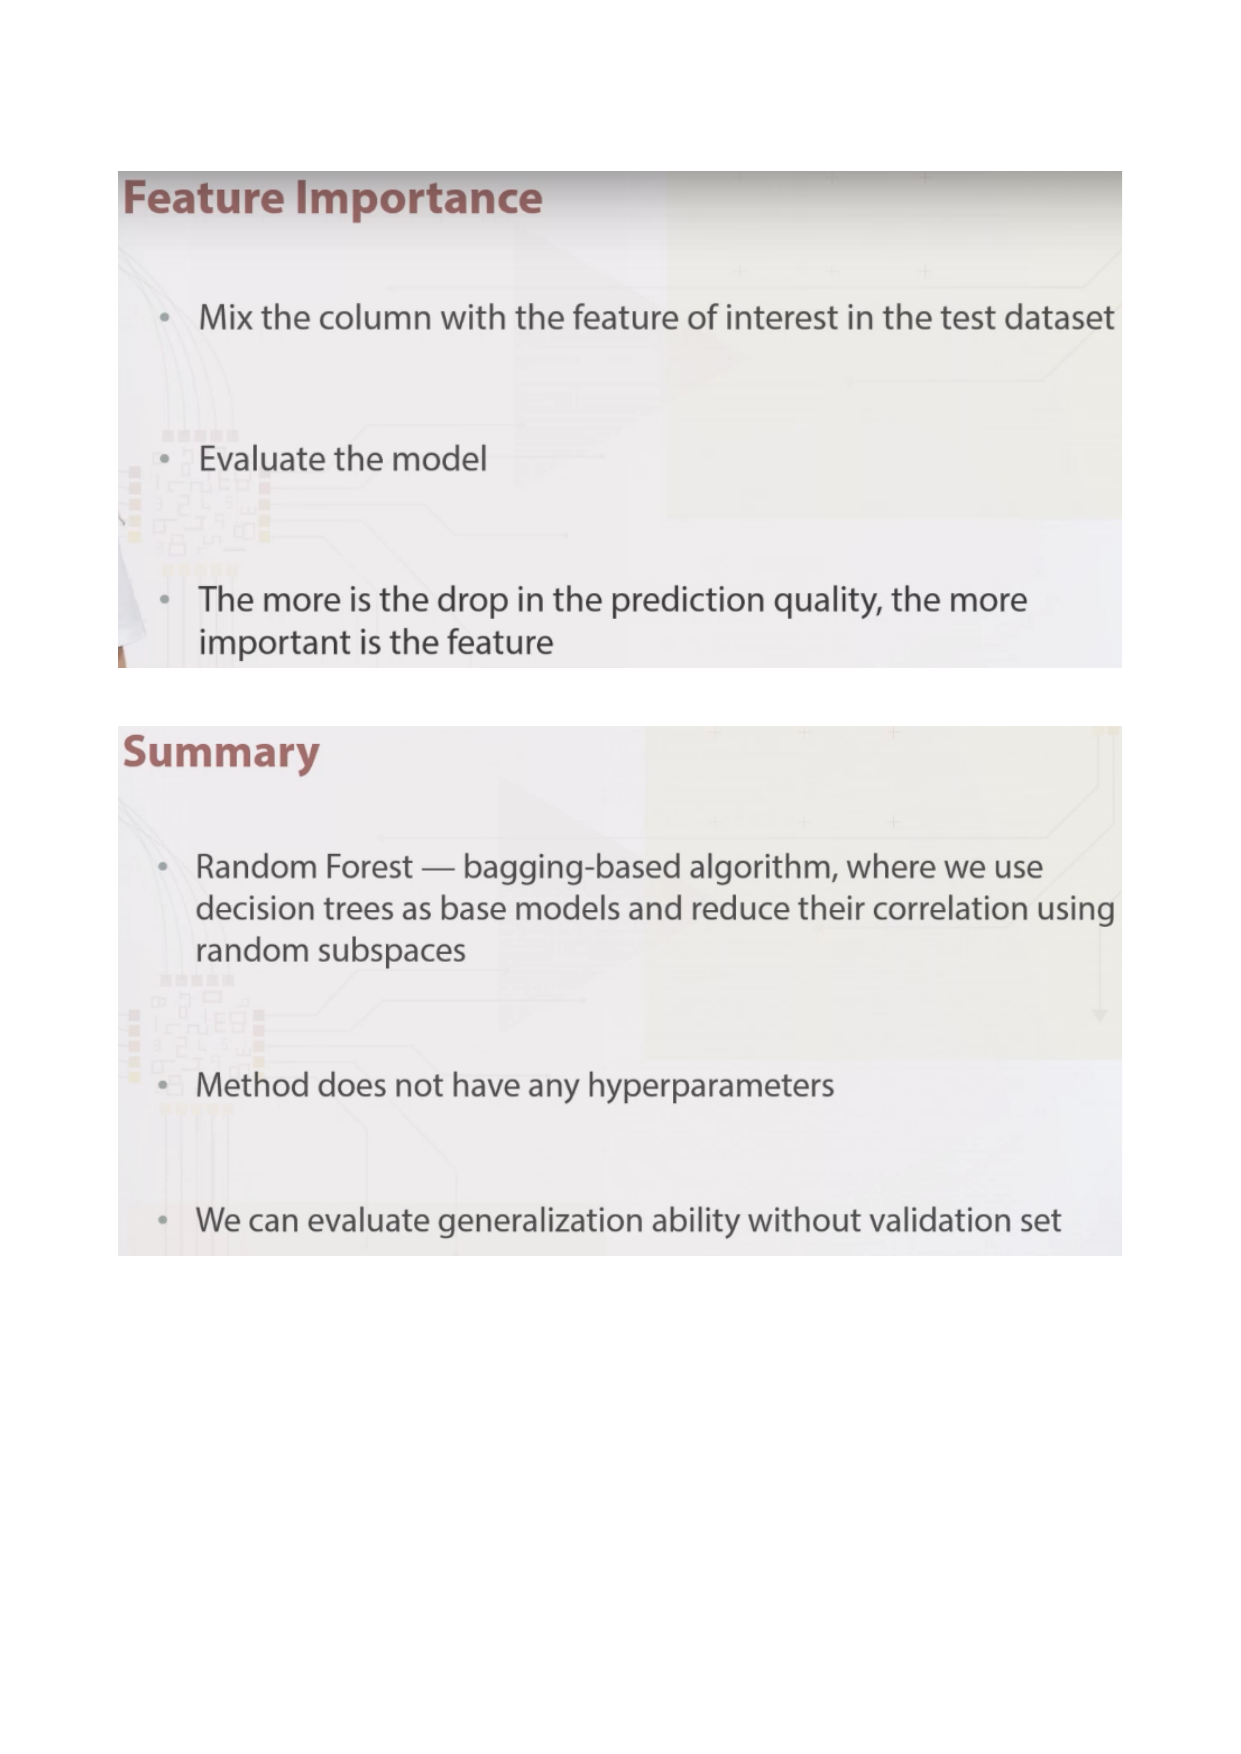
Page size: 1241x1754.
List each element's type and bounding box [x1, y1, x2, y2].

picture [118, 726, 1123, 1256]
picture [118, 171, 1123, 668]
